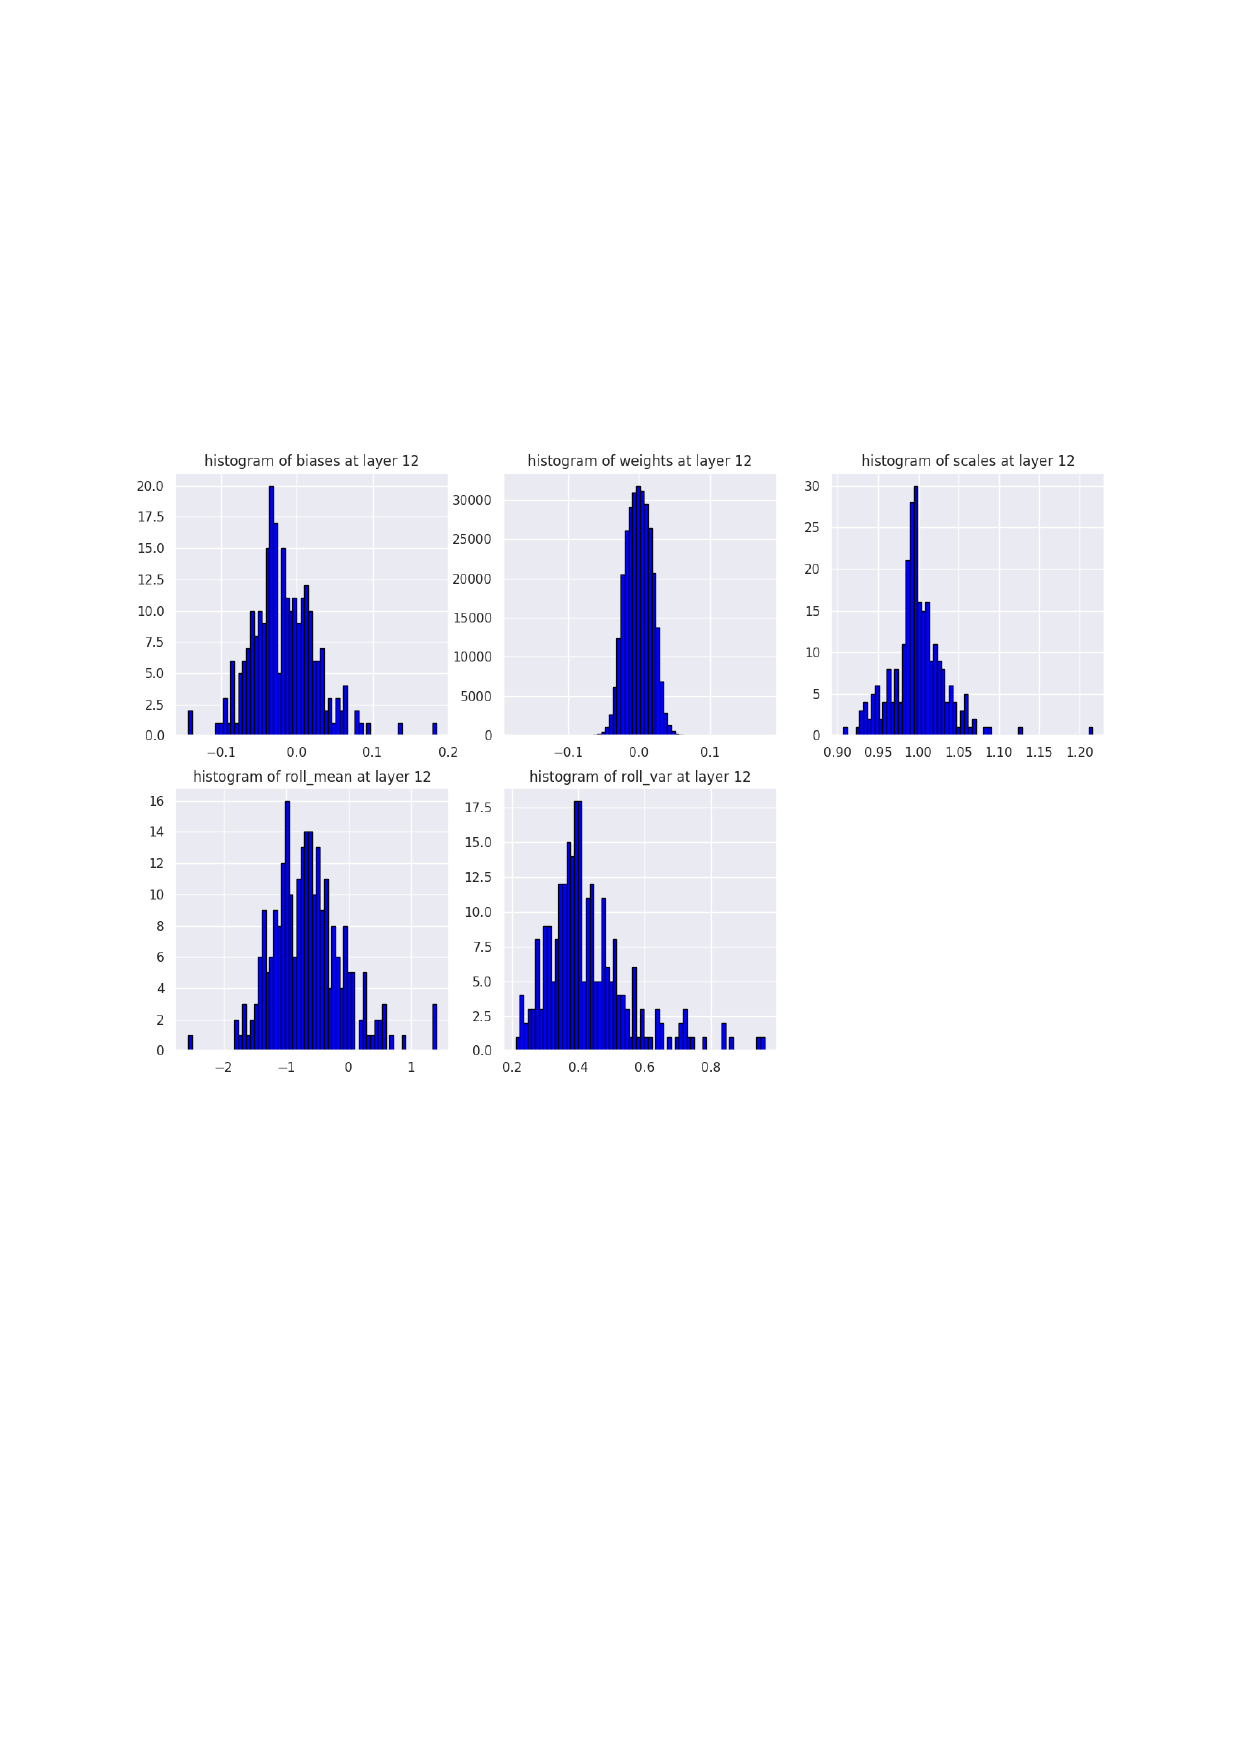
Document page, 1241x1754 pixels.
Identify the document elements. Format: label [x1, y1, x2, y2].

picture [118, 434, 1123, 1088]
